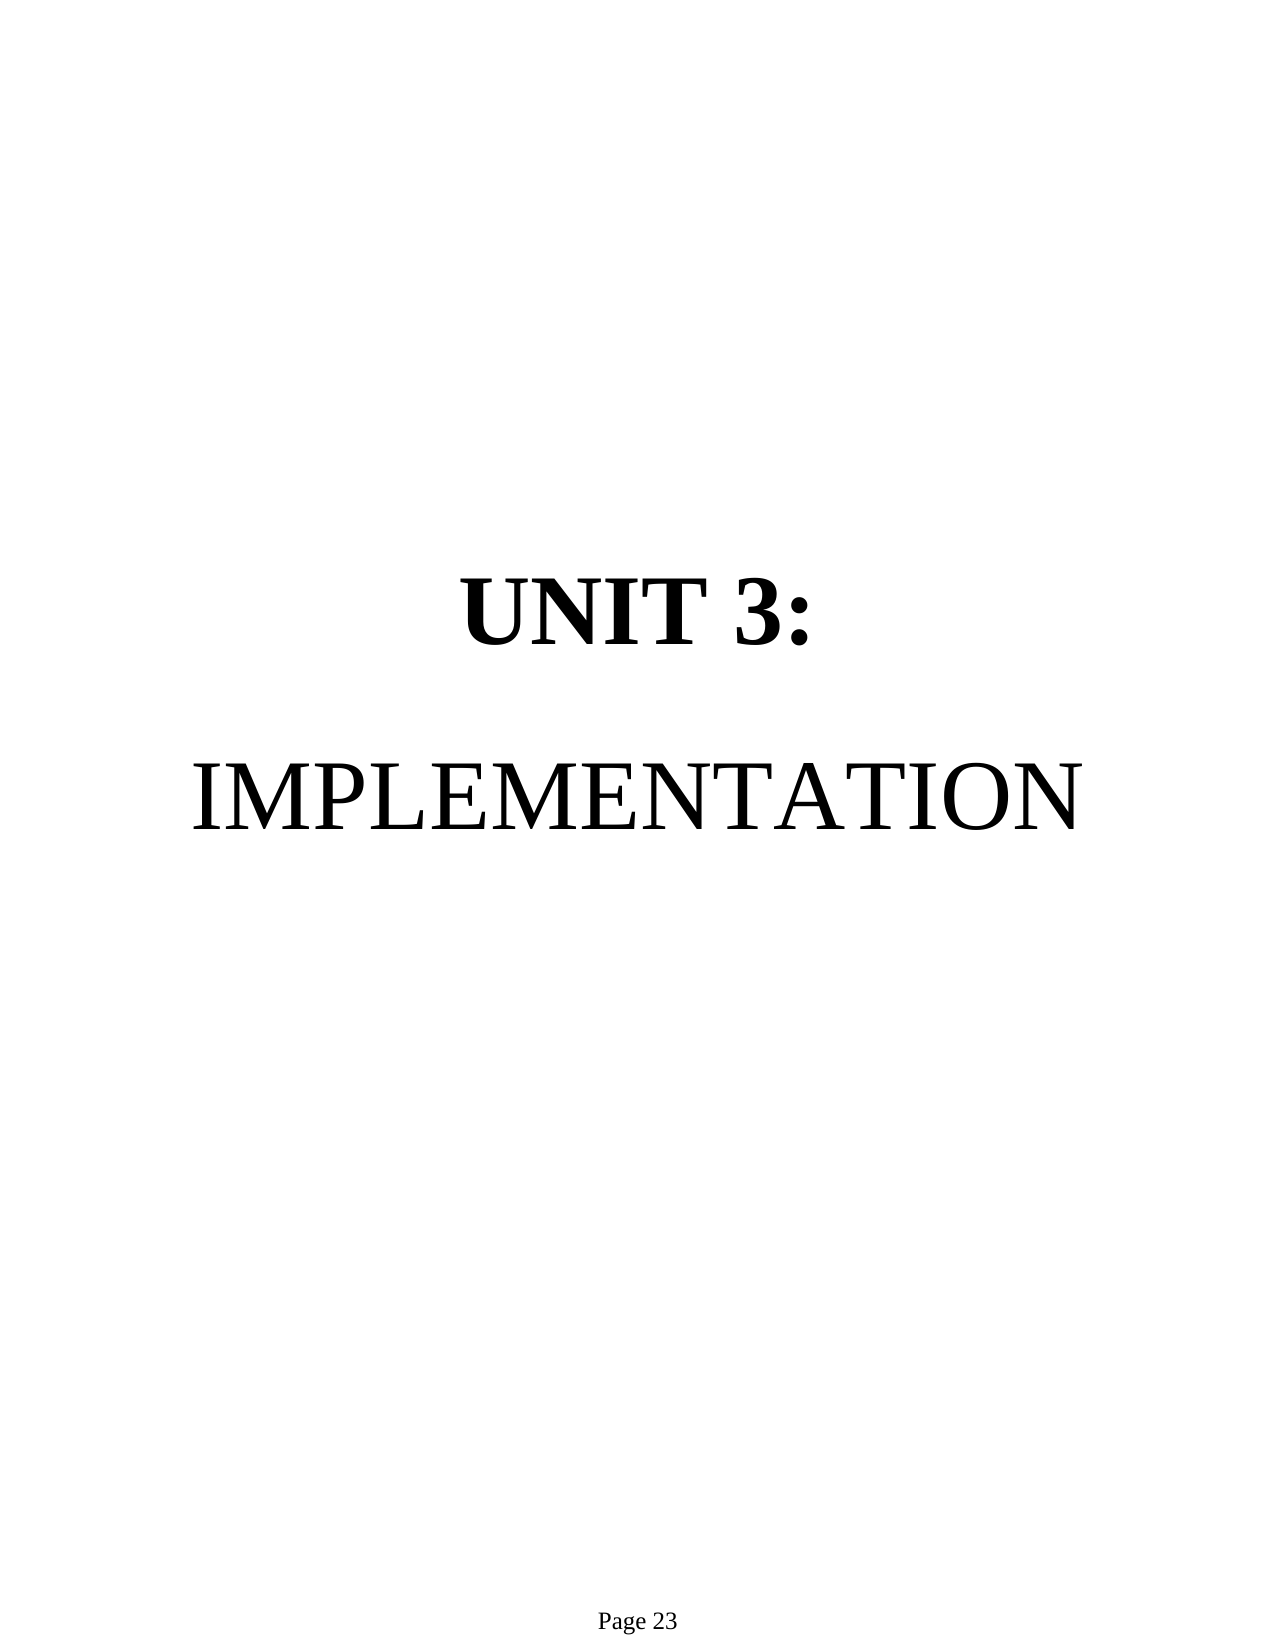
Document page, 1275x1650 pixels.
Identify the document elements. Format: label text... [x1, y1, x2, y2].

subtitle UNIT 3: [135, 551, 1140, 666]
subtitle IMPLEMENTATION [135, 736, 1140, 851]
